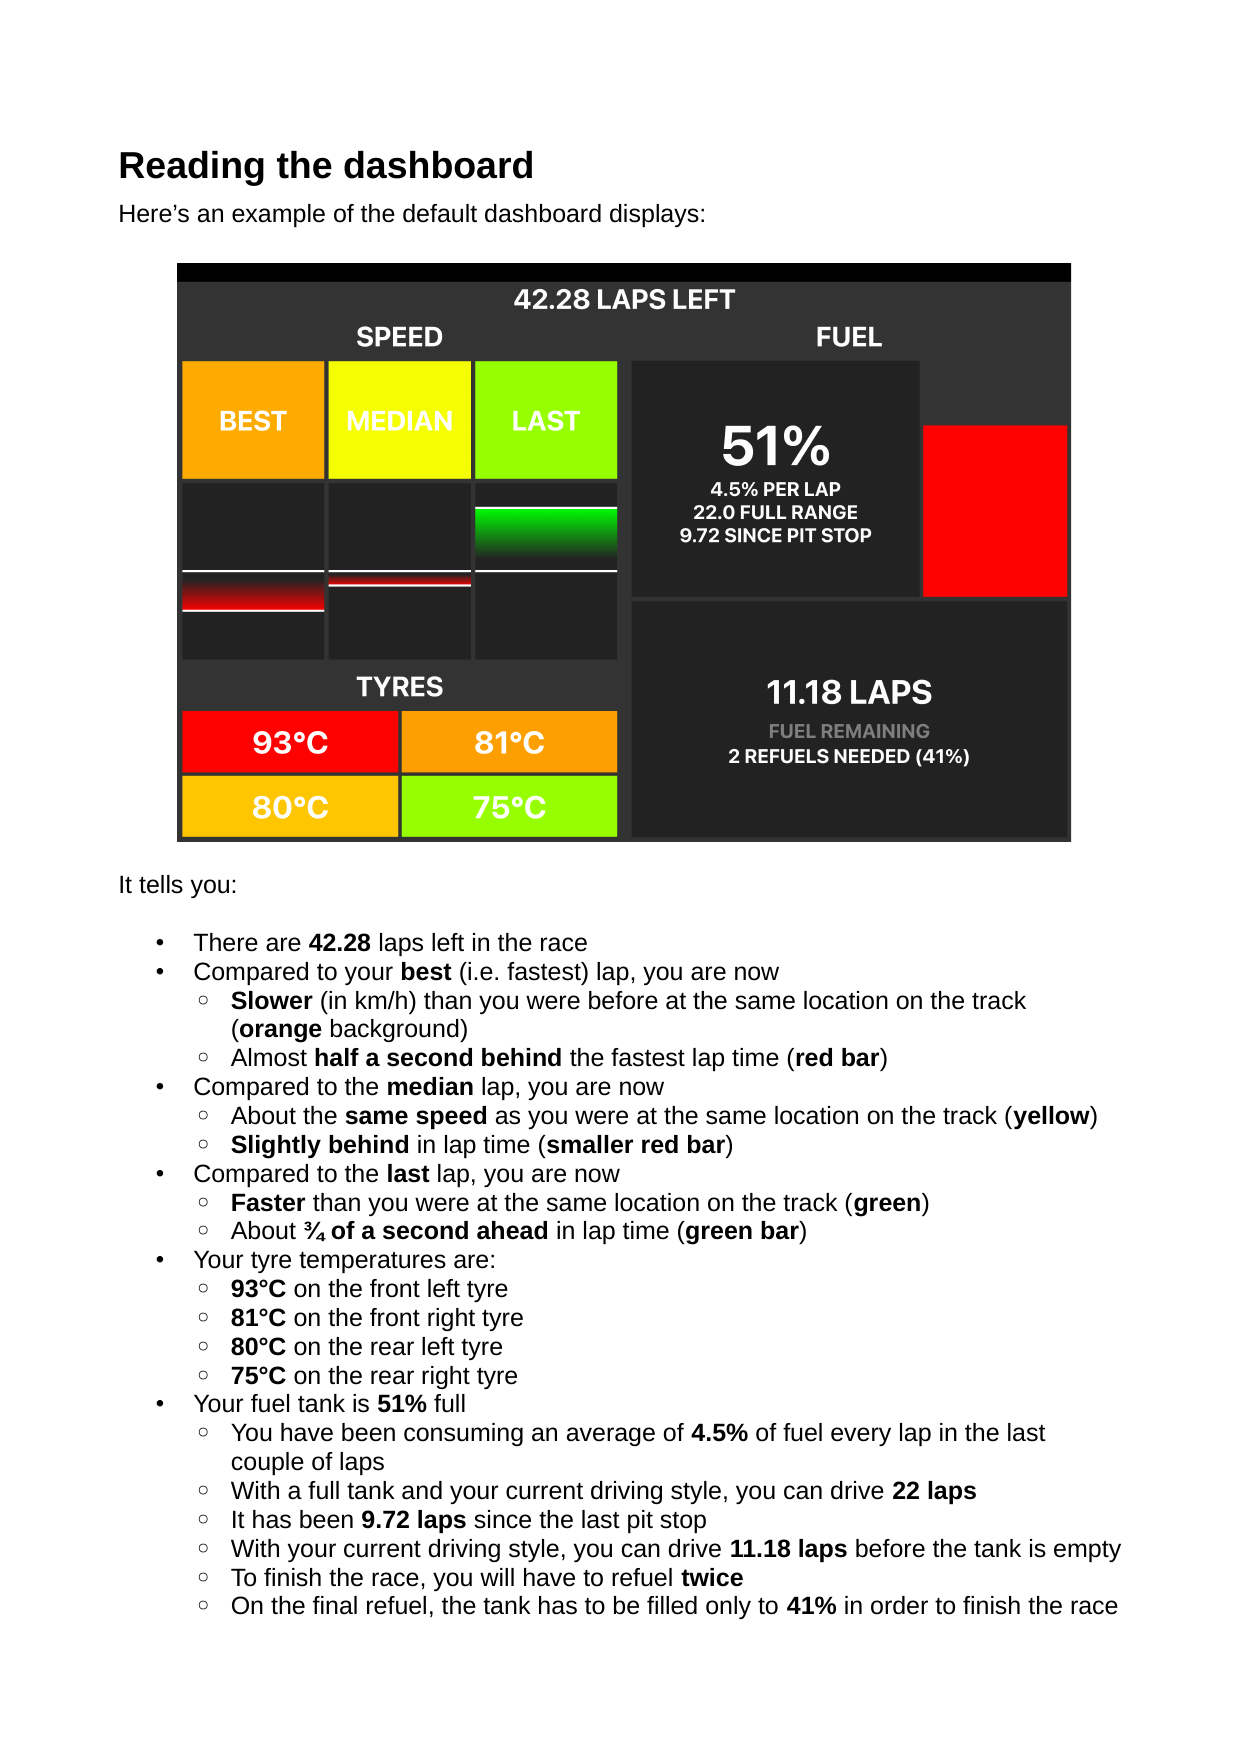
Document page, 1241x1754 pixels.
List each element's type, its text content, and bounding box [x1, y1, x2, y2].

list Compared to your best (i.e. fastest) lap, you are now [156, 957, 1122, 986]
list Faster than you were at the same location on the track (green) [193, 1187, 1122, 1216]
list You have been consuming an average of 4.5% of fuel every lap in the last couple of laps [193, 1418, 1122, 1476]
text Here’s an example of the default dashboard displays: [118, 199, 1122, 227]
list About ¾ of a second ahead in lap time (green bar) [193, 1216, 1122, 1245]
list Compared to the median lap, you are now [156, 1072, 1122, 1101]
list 81°C on the front right tyre [193, 1303, 1122, 1332]
list With your current driving style, you can drive 11.18 laps before the tank is empty [193, 1534, 1122, 1562]
list Slower (in km/h) than you were before at the same location on the track (orange background) [193, 986, 1122, 1043]
picture [177, 263, 1072, 842]
list Your tyre temperatures are: [156, 1245, 1122, 1274]
list 75°C on the rear right tyre [193, 1361, 1122, 1389]
list There are 42.28 laps left in the race [156, 928, 1122, 957]
list 93°C on the front left tyre [193, 1274, 1122, 1303]
list To finish the race, you will have to refuel twice [193, 1562, 1122, 1591]
list Your fuel tank is 51% full [156, 1389, 1122, 1418]
list On the final refuel, the tank has to be filled only to 41% in order to finish the race [193, 1591, 1122, 1620]
list It has been 9.72 laps since the last pit stop [193, 1505, 1122, 1534]
list Slightly behind in lap time (smaller red bar) [193, 1130, 1122, 1159]
list With a full tank and your current driving style, you can drive 22 laps [193, 1476, 1122, 1505]
list Compared to the last lap, you are now [156, 1159, 1122, 1187]
list Almost half a second behind the fastest lap time (red bar) [193, 1043, 1122, 1072]
list 80°C on the rear left tyre [193, 1332, 1122, 1361]
subtitle Reading the dashboard [118, 143, 1122, 186]
text It tells you: [118, 870, 1122, 899]
list About the same speed as you were at the same location on the track (yellow) [193, 1101, 1122, 1130]
